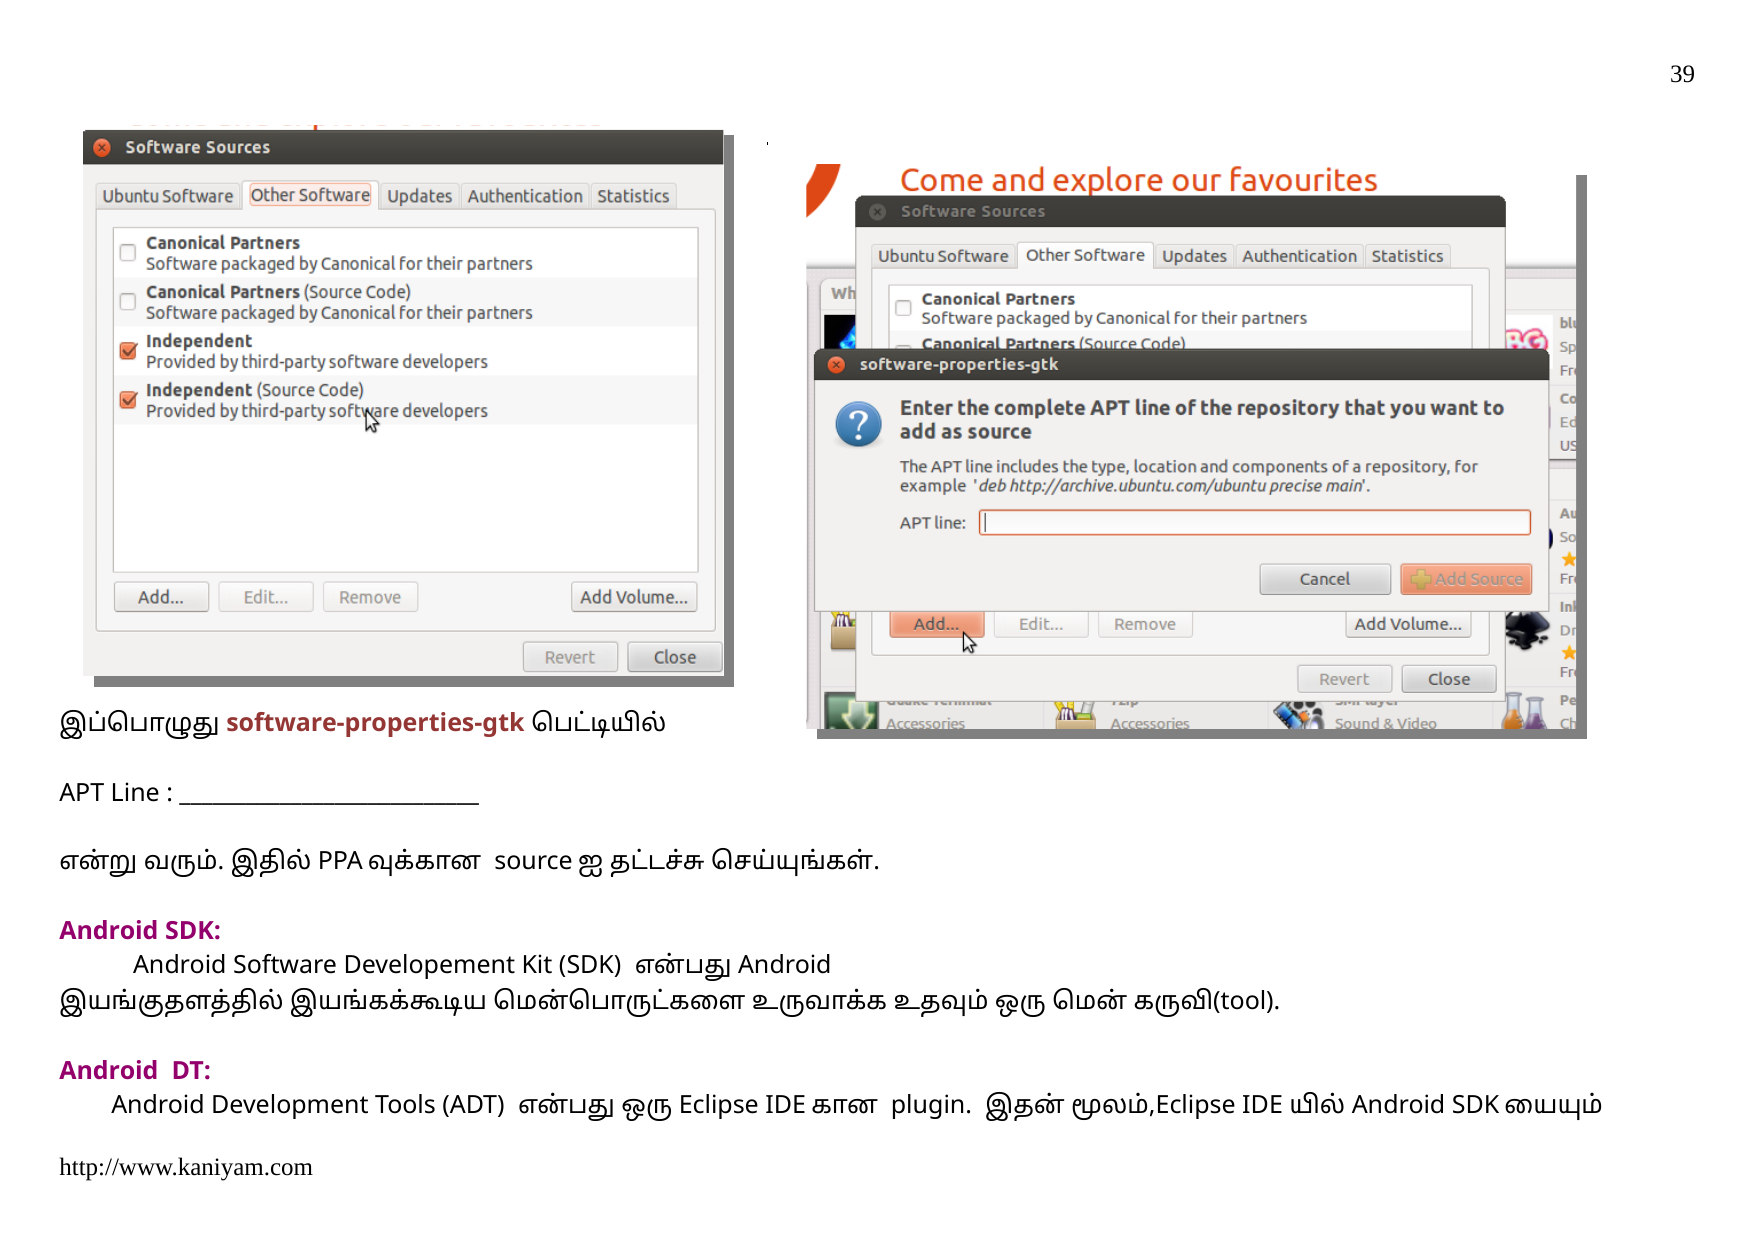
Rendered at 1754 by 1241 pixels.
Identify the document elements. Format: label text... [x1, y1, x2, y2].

text என்று வரும். இதில் PPAவுக்கான sourceஐ தட்டச்சு செய்யுங்கள். [59, 842, 1695, 878]
picture [806, 164, 1577, 729]
text Android SDK: [59, 913, 1695, 947]
picture [83, 125, 724, 676]
text Android Development Tools (ADT) என்பது ஒரு Eclipse IDEகான plugin. இதன் மூலம்,Eclipse IDE யில் Android SDKயையும் [59, 1087, 1695, 1123]
text இப்பொழுது software-properties-gtk பெட்டியில் [59, 526, 1695, 740]
text APT Line : ___________________________ [59, 774, 1695, 808]
text Android Software Developement Kit (SDK) என்பது Android [59, 947, 1695, 983]
text Android DT: [59, 1053, 1695, 1087]
text இயங்குதளத்தில் இயங்கக்கூடிய மென்பொருட்களை உருவாக்க உதவும் ஒரு மென் கருவி(tool). [59, 983, 1695, 1019]
